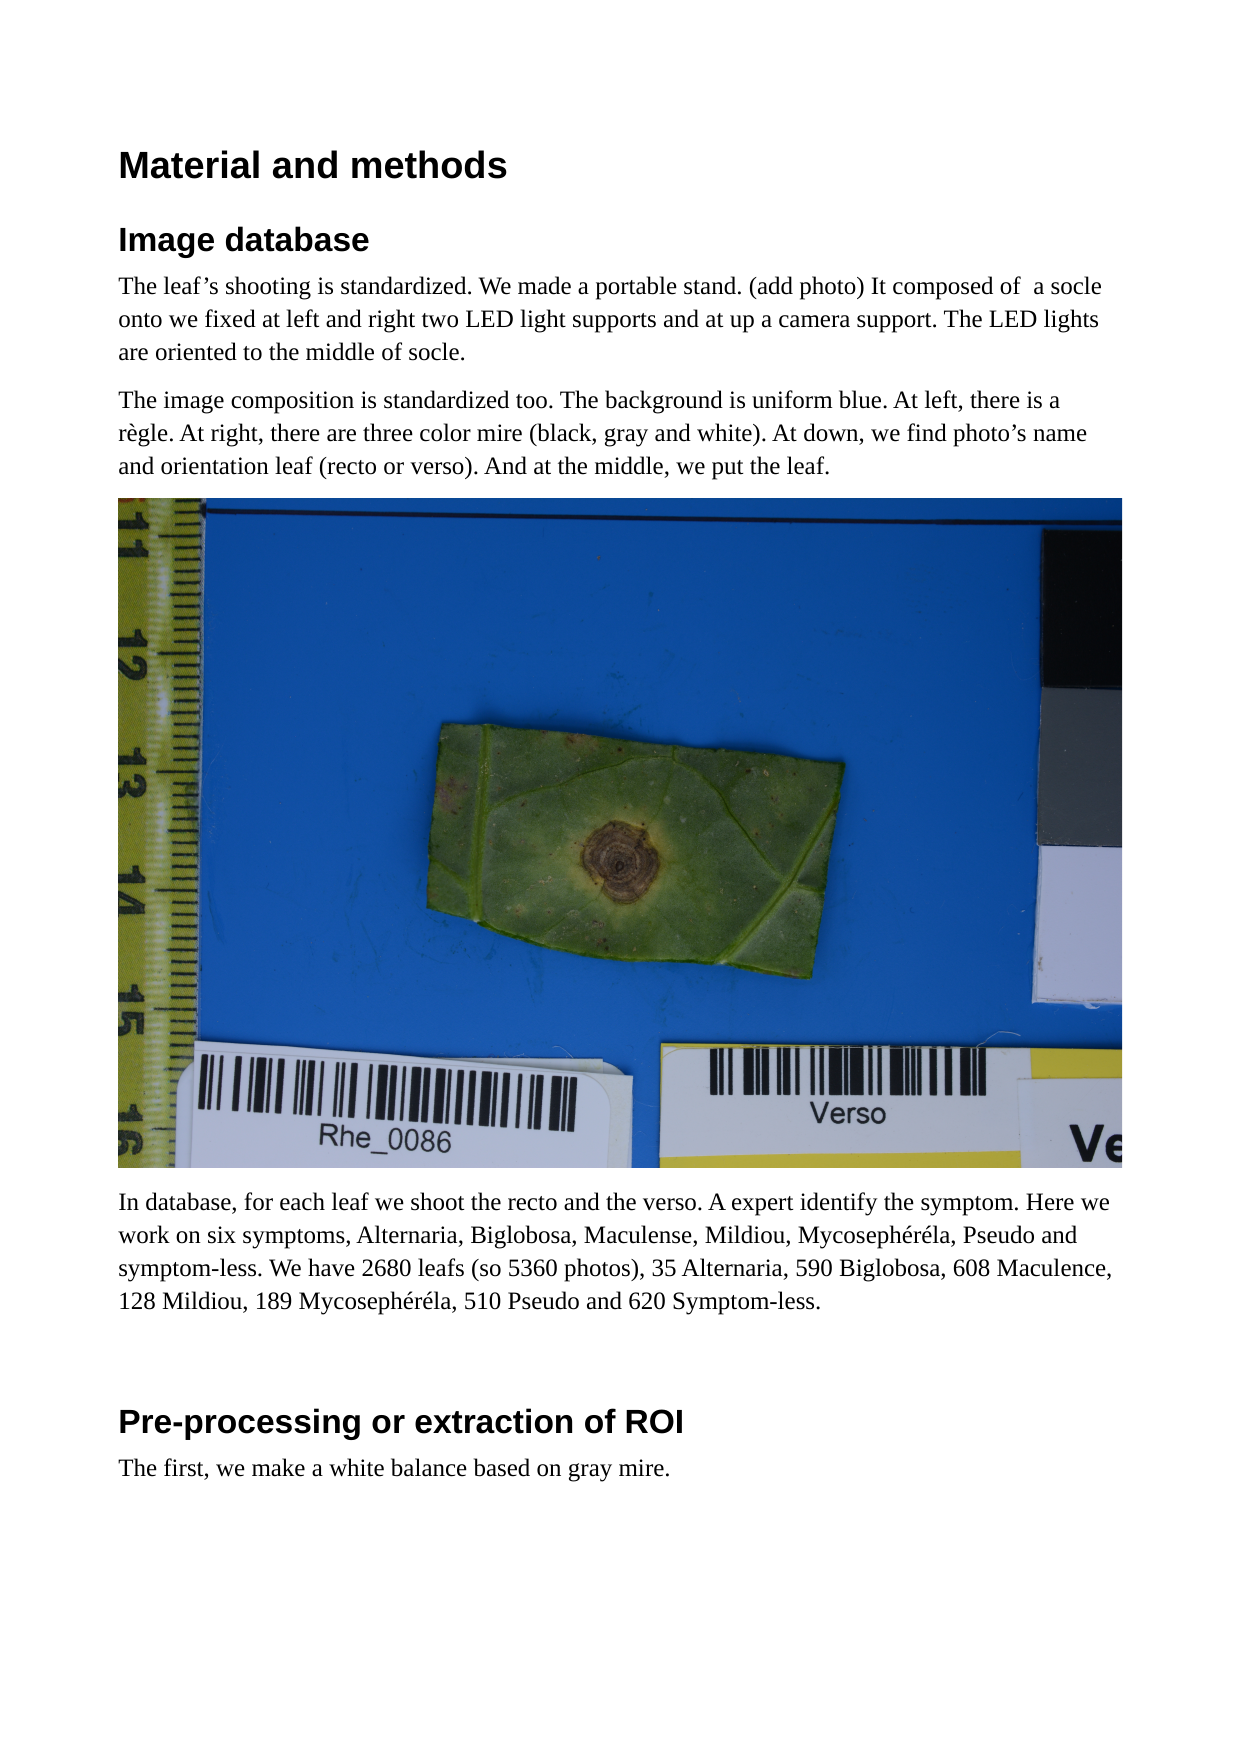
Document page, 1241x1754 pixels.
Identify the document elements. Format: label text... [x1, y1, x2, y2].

subtitle Material and methods [118, 143, 1122, 187]
text In database, for each leaf we shoot the recto and the verso. A expert identify the symptom. Here we work on six symptoms, Alternaria, Biglobosa, Maculense, Mildiou, Mycosephéréla, Pseudo and symptom-less. We have 2680 leafs (so 5360 photos), 35 Alternaria, 590 Biglobosa, 608 Maculence, 128 Mildiou, 189 Mycosephéréla, 510 Pseudo and 620 Symptom-less. [118, 1187, 1122, 1314]
picture [118, 498, 1123, 1168]
text The leaf’s shooting is standardized. We made a portable stand. (add photo) It composed of a socle onto we fixed at left and right two LED light supports and at up a camera support. The LED lights are oriented to the middle of socle. [118, 271, 1122, 366]
subtitle Image database [118, 220, 1122, 259]
text The image composition is standardized too. The background is uniform blue. At left, there is a règle. At right, there are three color mire (black, gray and white). At down, we find photo’s name and orientation leaf (recto or verso). And at the middle, we put the leaf. [118, 385, 1122, 480]
subtitle Pre-processing or extraction of ROI [118, 1402, 1122, 1440]
text The first, we make a white balance based on gray mire. [118, 1453, 1122, 1482]
